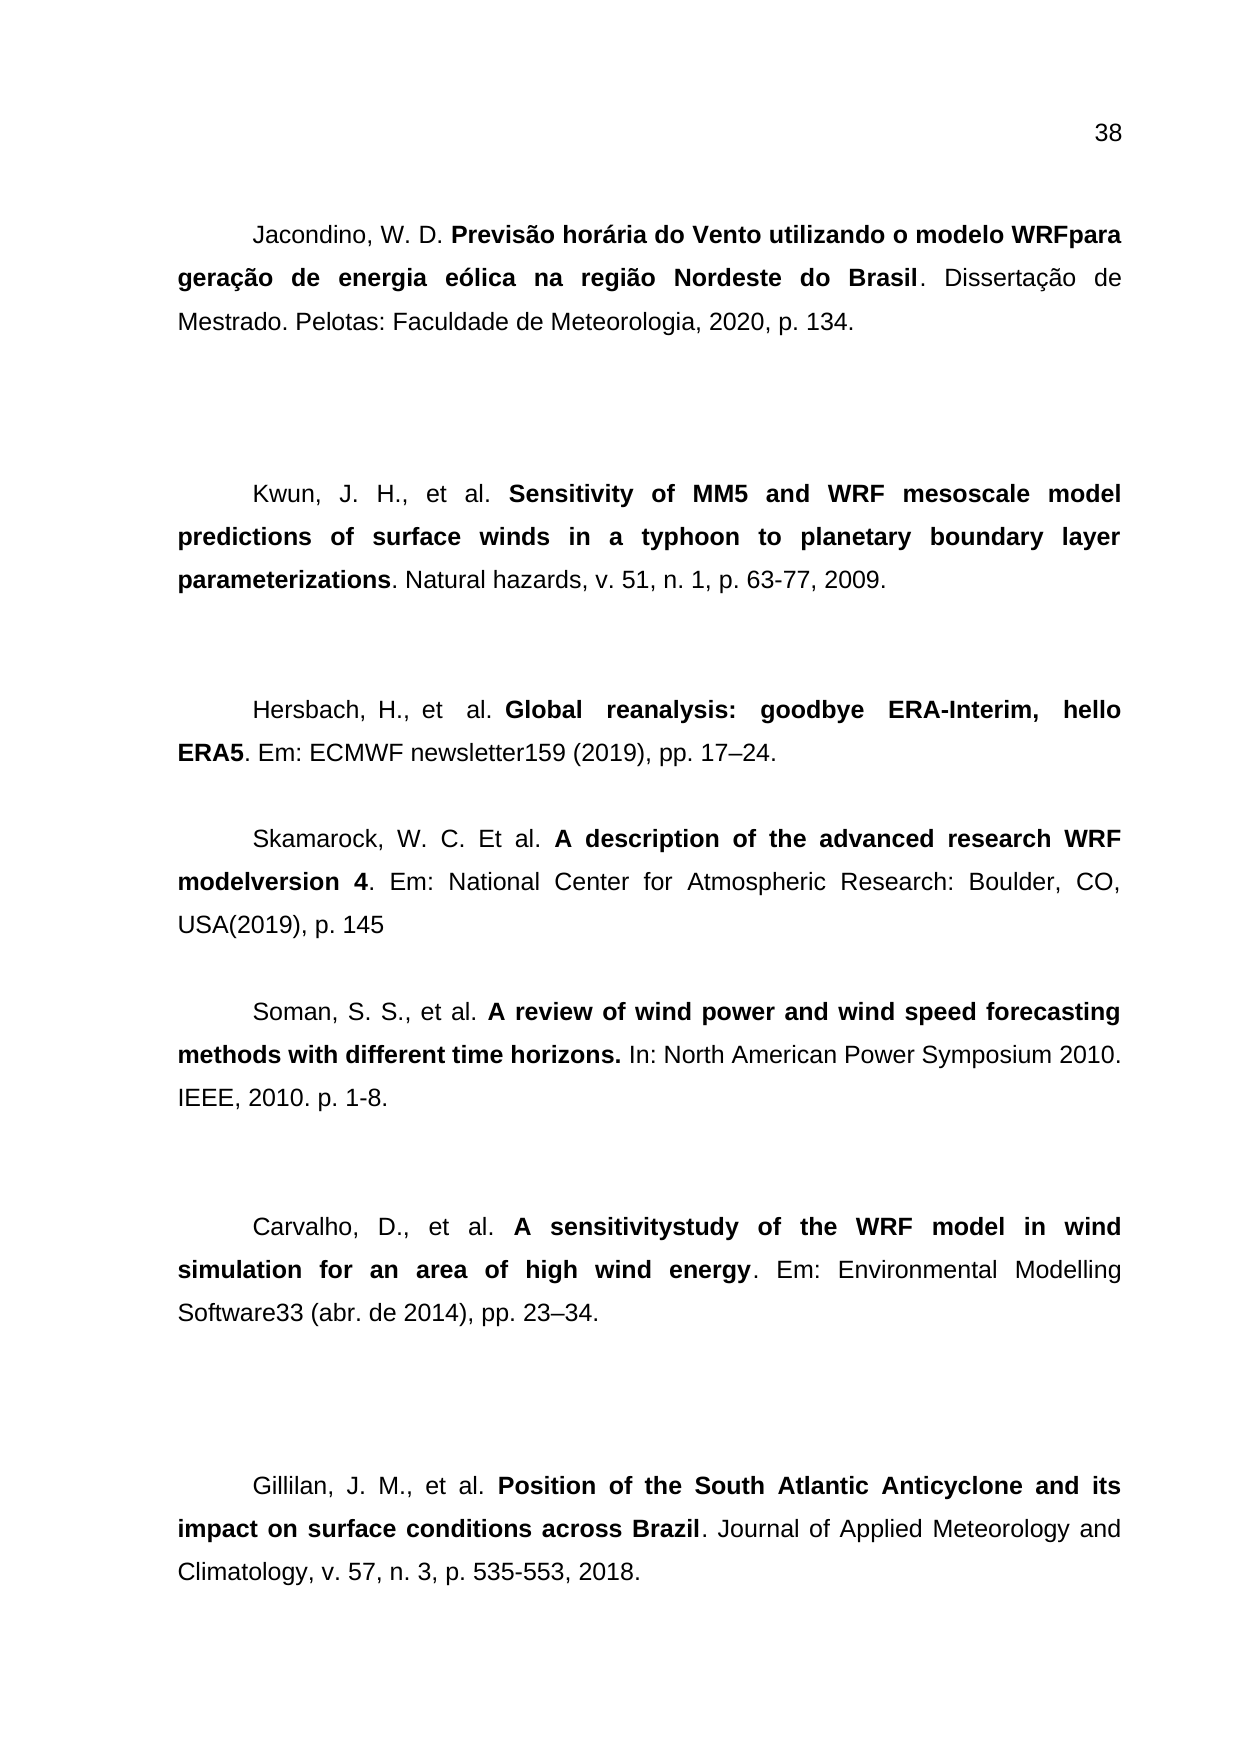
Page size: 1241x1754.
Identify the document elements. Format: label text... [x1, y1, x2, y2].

text Skamarock, W. C. Et al. A description of the advanced research WRF modelversion 4. Em: National Center for Atmospheric Research: Boulder, CO, USA(2019), p. 145 [177, 824, 1122, 939]
text Jacondino, W. D. Previsão horária do Vento utilizando o modelo WRFpara geração de energia eólica na região Nordeste do Brasil. Dissertação de Mestrado. Pelotas: Faculdade de Meteorologia, 2020, p. 134. [177, 220, 1122, 335]
text Soman, S. S., et al. A review of wind power and wind speed forecasting methods with different time horizons. In: North American Power Symposium 2010. IEEE, 2010. p. 1-8. [177, 997, 1122, 1112]
text Gillilan, J. M., et al. Position of the South Atlantic Anticyclone and its impact on surface conditions across Brazil. Journal of Applied Meteorology and Climatology, v. 57, n. 3, p. 535-553, 2018. [177, 1471, 1122, 1586]
text Kwun, J. H., et al. Sensitivity of MM5 and WRF mesoscale model predictions of surface winds in a typhoon to planetary boundary layer parameterizations. Natural hazards, v. 51, n. 1, p. 63-77, 2009. [177, 479, 1122, 594]
text Hersbach, H., et al. Global reanalysis: goodbye ERA-Interim, hello ERA5. Em: ECMWF newsletter159 (2019), pp. 17–24. [177, 695, 1122, 767]
text Carvalho, D., et al. A sensitivitystudy of the WRF model in wind simulation for an area of high wind energy. Em: Environmental Modelling Software33 (abr. de 2014), pp. 23–34. [177, 1212, 1122, 1327]
